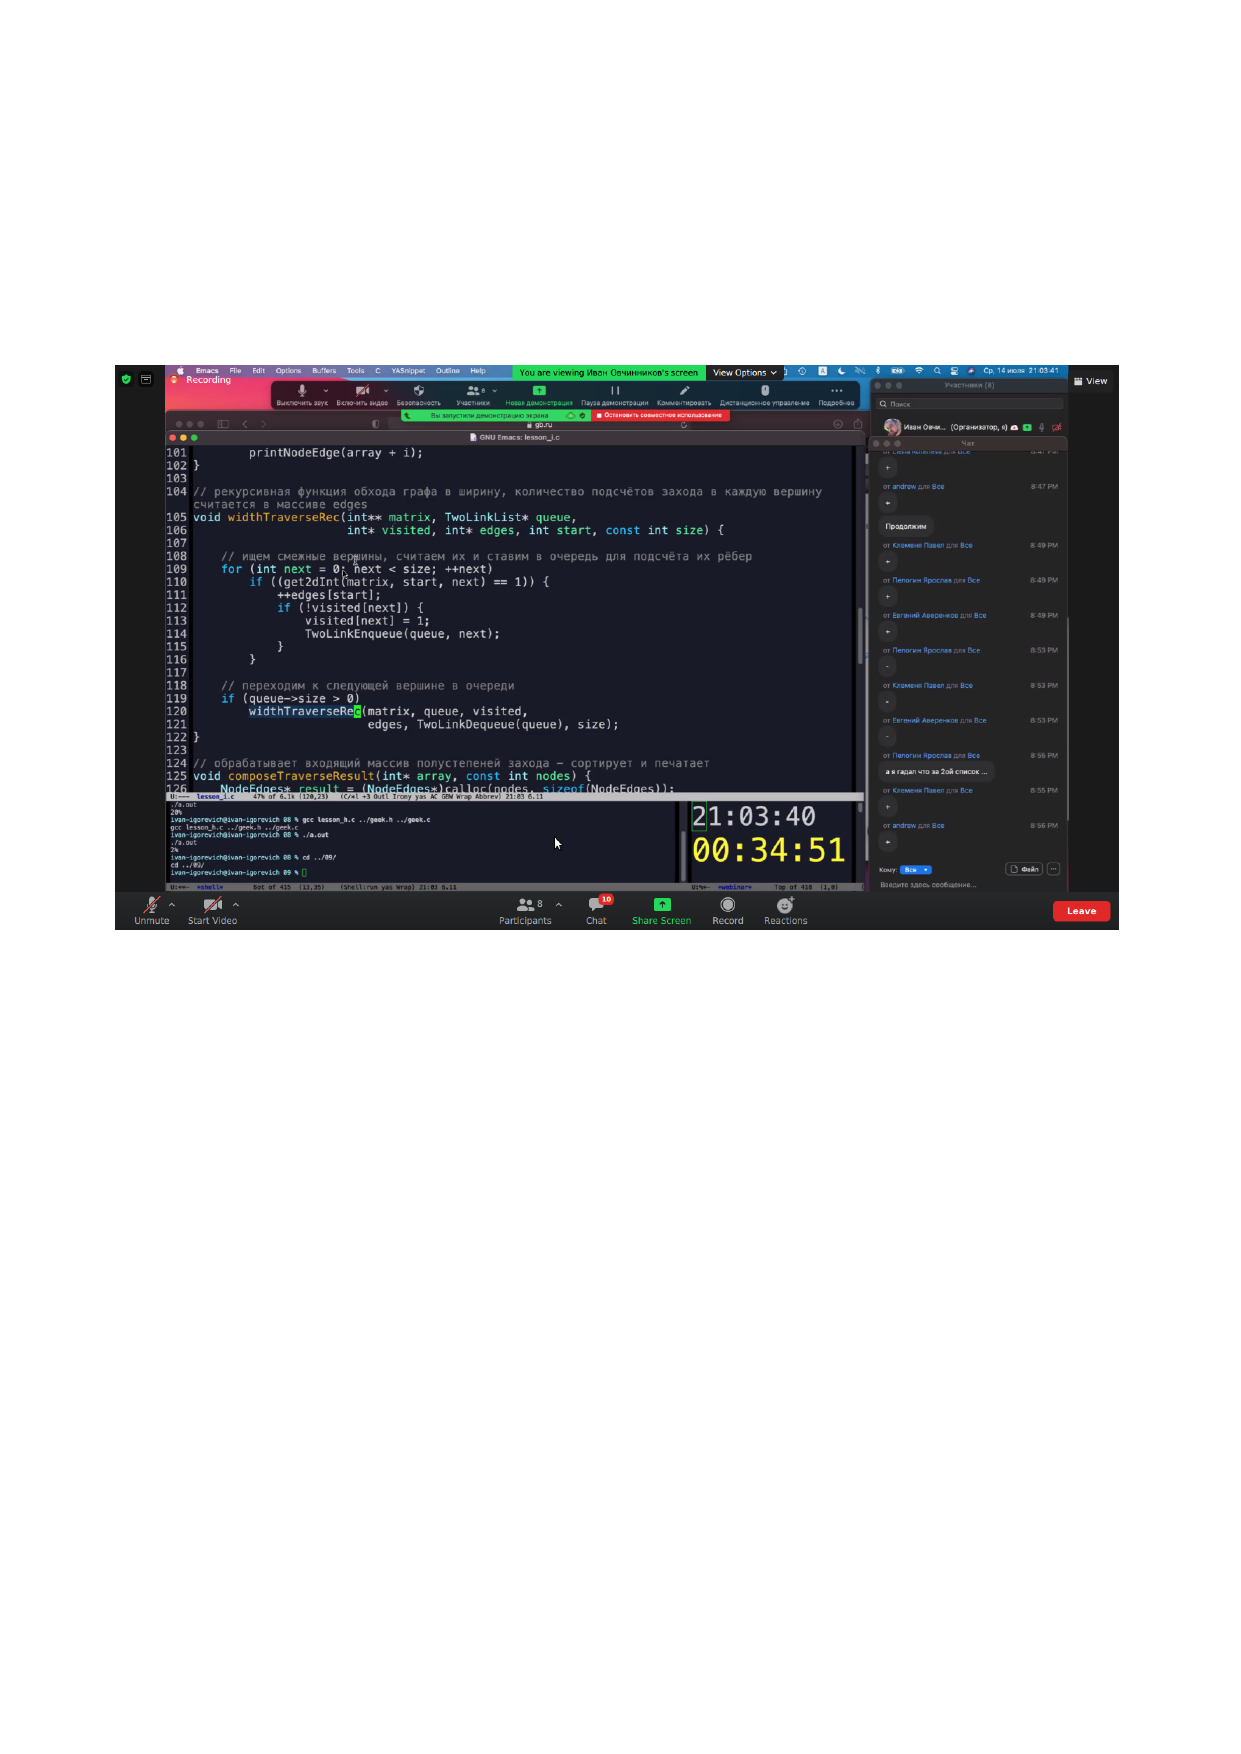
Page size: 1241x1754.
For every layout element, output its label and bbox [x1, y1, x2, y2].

picture [115, 365, 1119, 930]
